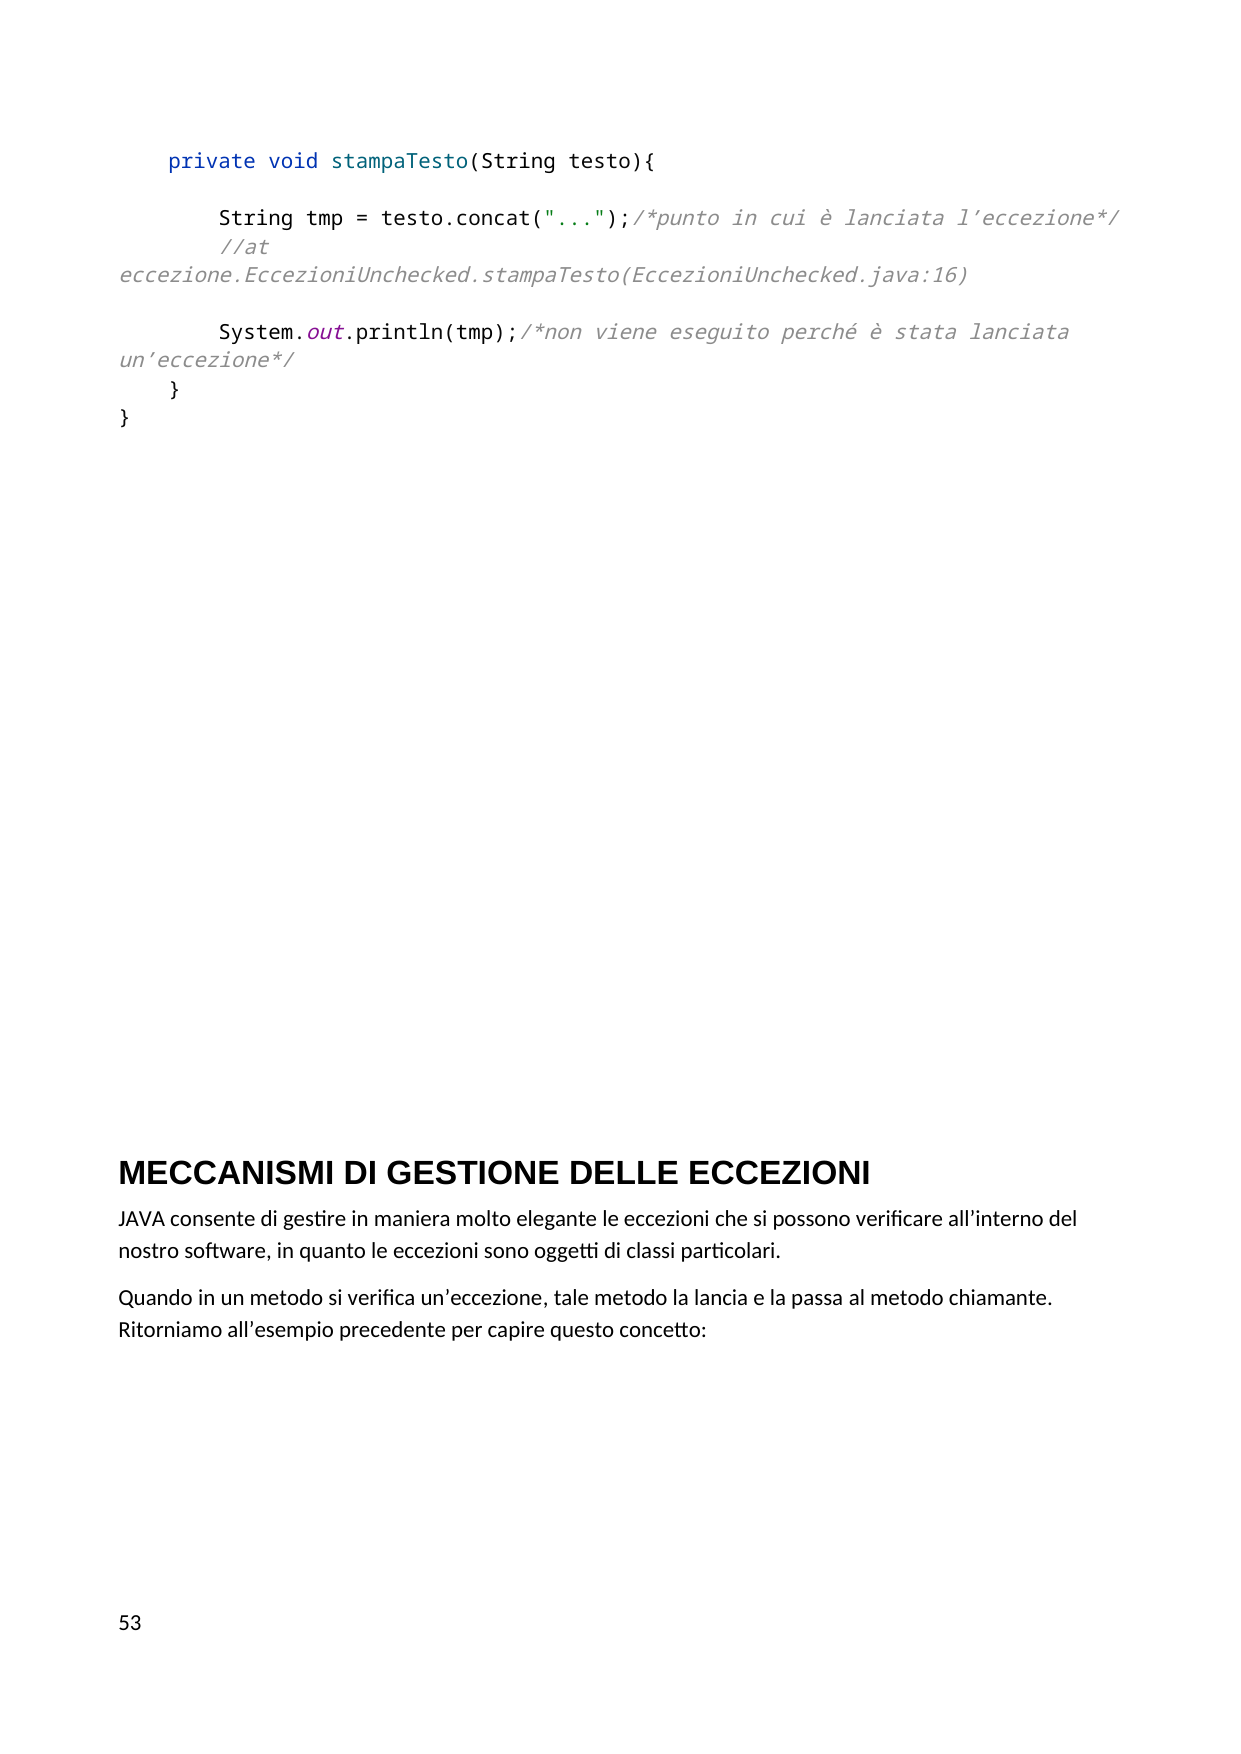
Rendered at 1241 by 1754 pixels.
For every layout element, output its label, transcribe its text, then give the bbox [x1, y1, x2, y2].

text JAVA consente di gestire in maniera molto elegante le eccezioni che si possono verificare all’interno del nostro software, in quanto le eccezioni sono oggetti di classi particolari. [118, 1204, 1122, 1264]
subtitle MECCANISMI DI GESTIONE DELLE ECCEZIONI [118, 1153, 1122, 1191]
text Quando in un metodo si verifica un’eccezione, tale metodo la lancia e la passa al metodo chiamante. Ritorniamo all’esempio precedente per capire questo concetto: [118, 1283, 1122, 1343]
text private void stampaTesto(String testo){ String tmp = testo.concat("...");/*punto in cui è lanciata l’eccezione*/ //at eccezione.EccezioniUnchecked.stampaTesto(EccezioniUnchecked.java:16) System.out.println(tmp);/*non viene eseguito perché è stata lanciata un’eccezione*/ } } [118, 118, 1122, 431]
